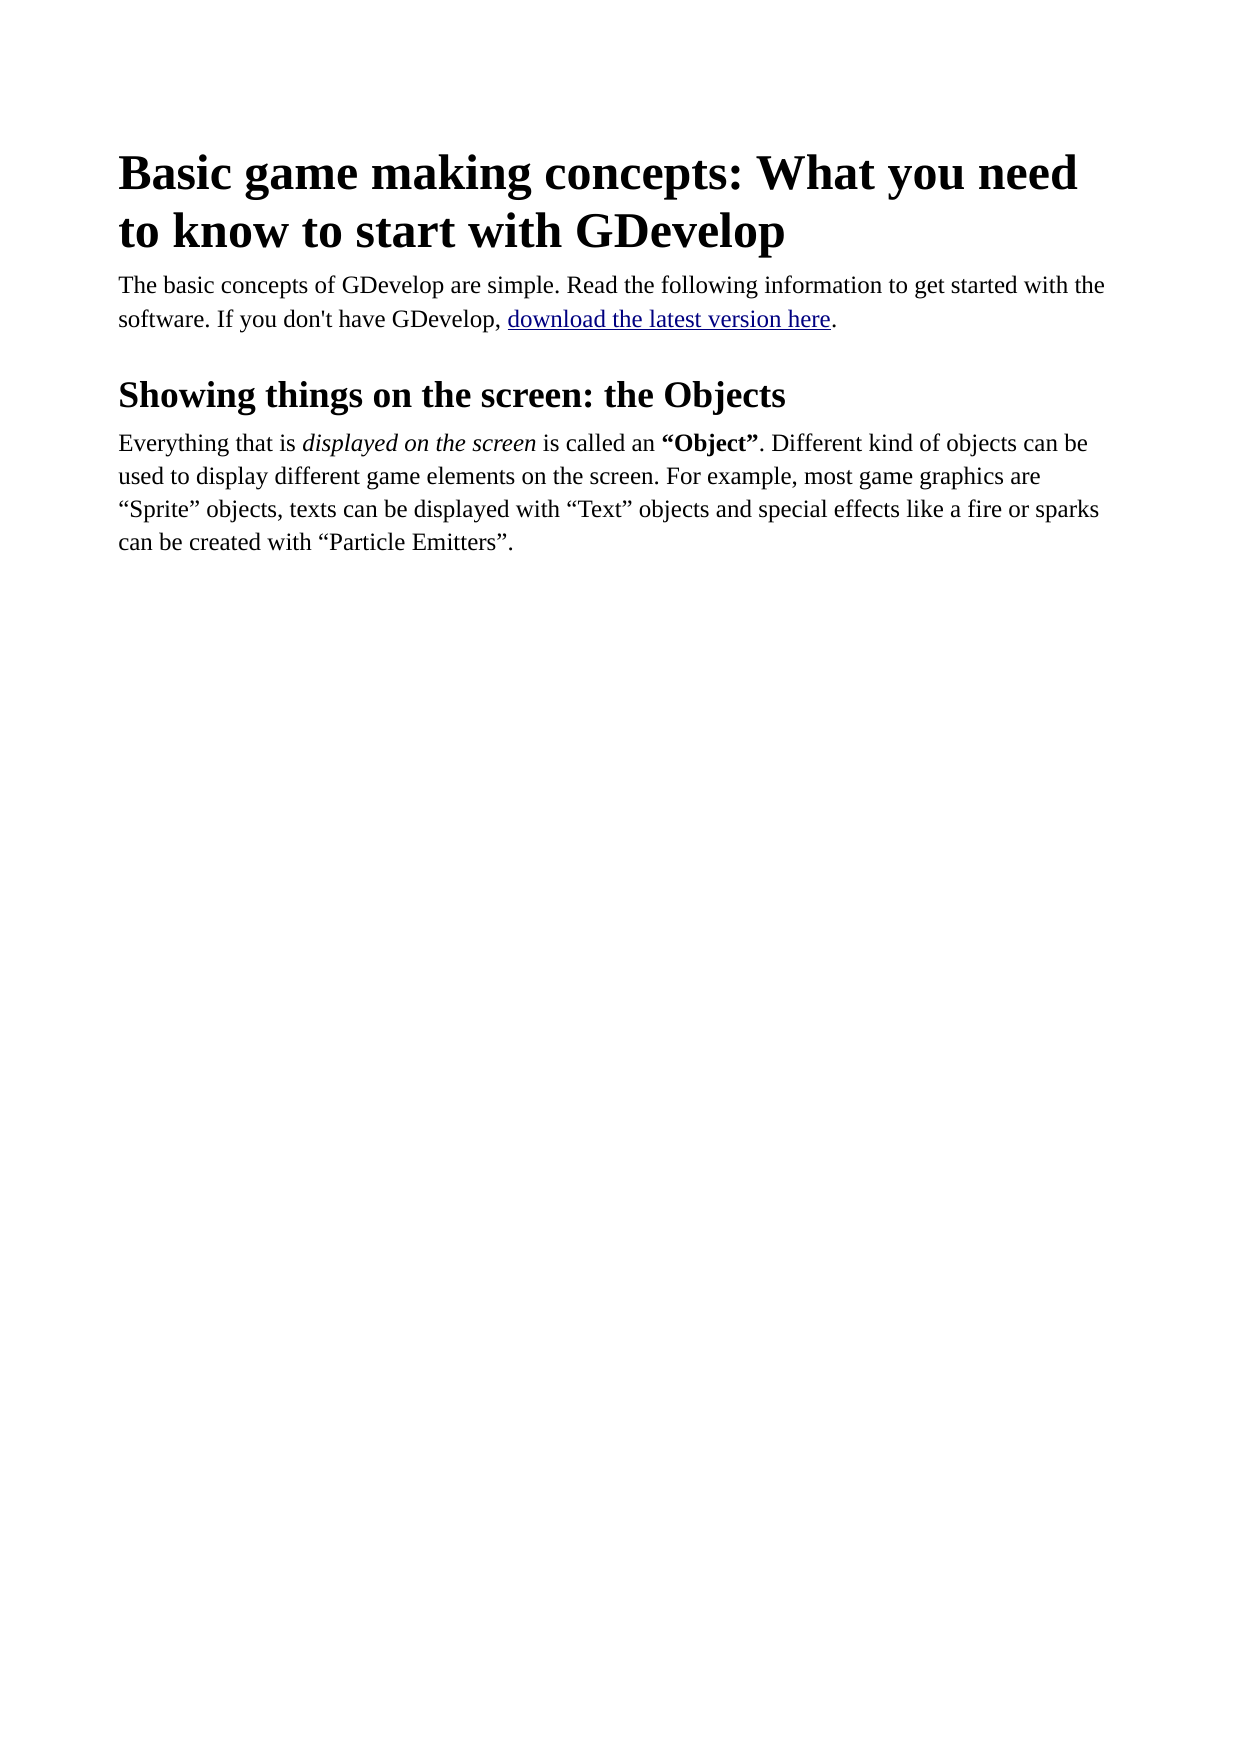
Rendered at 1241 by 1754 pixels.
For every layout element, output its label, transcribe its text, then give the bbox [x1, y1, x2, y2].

subtitle Showing things on the screen: the Objects [118, 372, 1122, 415]
text Everything that is displayed on the screen is called an “Object”. Different kind of objects can be used to display different game elements on the screen. For example, most game graphics are “Sprite” objects, texts can be displayed with “Text” objects and special effects like a fire or sparks can be created with “Particle Emitters”. [118, 428, 1122, 556]
subtitle Basic game making concepts: What you need to know to start with GDevelop [118, 143, 1122, 258]
text The basic concepts of GDevelop are simple. Read the following information to get started with the software. If you don't have GDevelop, download the latest version here. [118, 271, 1122, 332]
